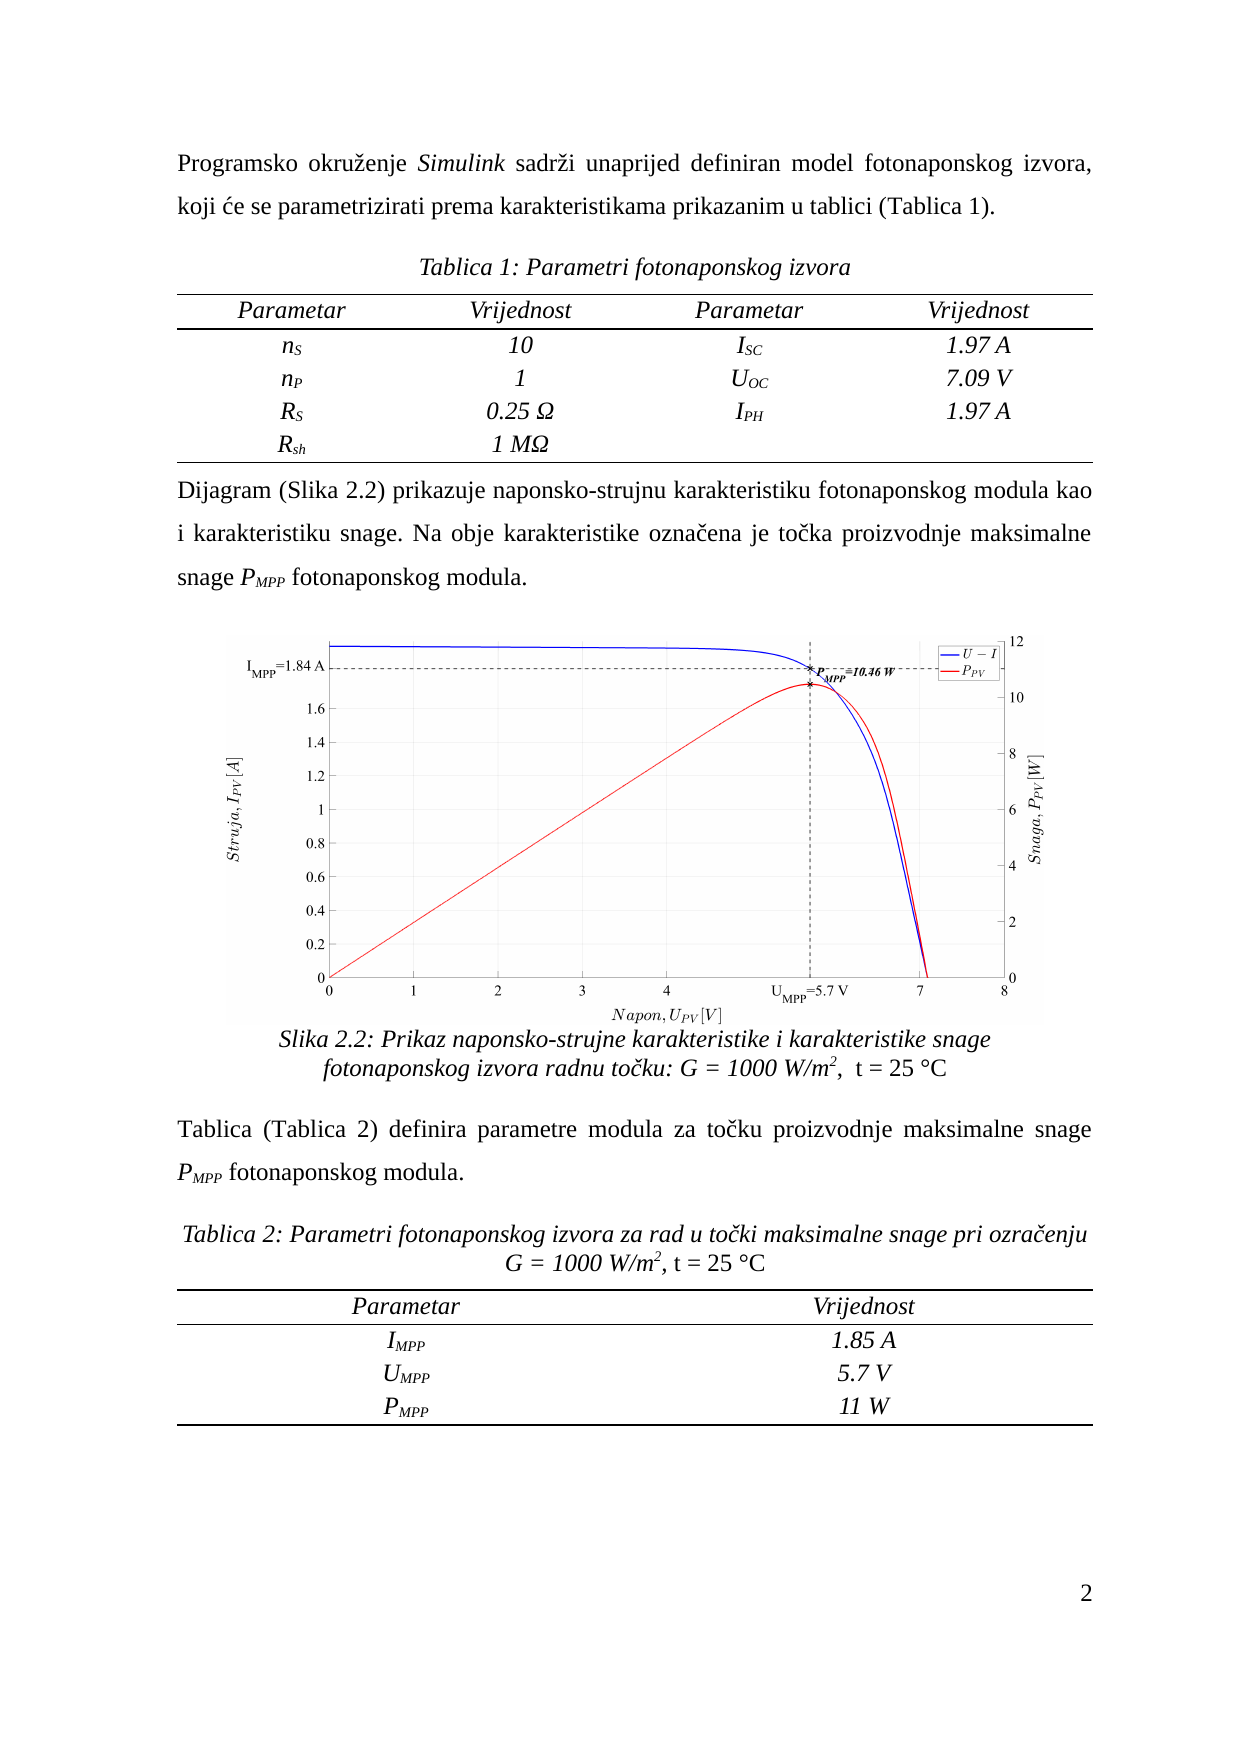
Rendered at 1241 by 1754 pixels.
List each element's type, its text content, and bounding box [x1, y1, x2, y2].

table_cell 1.97 A [864, 330, 1093, 363]
text Tablica 1: Parametri fotonaponskog izvora [177, 252, 1093, 281]
table_cell nS [177, 330, 406, 363]
table_header Parametar [635, 295, 864, 328]
table_cell [864, 429, 1093, 462]
table_cell 1.97 A [864, 396, 1093, 429]
table_header Vrijednost [864, 295, 1093, 328]
table_header Parametar [177, 295, 406, 328]
table_cell 11 W [635, 1391, 1093, 1424]
table_cell IMPP [177, 1325, 635, 1358]
table_cell 5.7 V [635, 1358, 1093, 1391]
table_cell IPH [635, 396, 864, 429]
table_cell 1 MΩ [406, 429, 635, 462]
table_cell 1 [406, 363, 635, 396]
table_header Parametar [177, 1291, 635, 1324]
text Dijagram (Slika 2.2) prikazuje naponsko-strujnu karakteristiku fotonaponskog modula kao i karakteristiku snage. Na obje karakteristike označena je točka proizvodnje maksimalne snage PMPP fotonaponskog modula. [177, 475, 1093, 590]
table_cell PMPP [177, 1391, 635, 1424]
text Programsko okruženje Simulink sadrži unaprijed definiran model fotonaponskog izvora, koji će se parametrizirati prema karakteristikama prikazanim u tablici (Tablica 1). [177, 148, 1093, 219]
table_cell 7.09 V [864, 363, 1093, 396]
table_cell RS [177, 396, 406, 429]
table_cell nP [177, 363, 406, 396]
table_header Vrijednost [406, 295, 635, 328]
text Tablica (Tablica 2) definira parametre modula za točku proizvodnje maksimalne snage PMPP fotonaponskog modula. [177, 1114, 1093, 1186]
text Slika 2.2: Prikaz naponsko-strujne karakteristike i karakteristike snage fotonaponskog izvora radnu točku: G = 1000 W/m2, t = 25 °C [226, 1025, 1044, 1082]
table_cell UOC [635, 363, 864, 396]
table_cell Rsh [177, 429, 406, 462]
table_cell 1.85 A [635, 1325, 1093, 1358]
text Tablica 2: Parametri fotonaponskog izvora za rad u točki maksimalne snage pri ozračenju G = 1000 W/m2, t = 25 °C [177, 1219, 1093, 1277]
table_cell [635, 429, 864, 462]
table_cell UMPP [177, 1358, 635, 1391]
table_cell 0.25 Ω [406, 396, 635, 429]
table_cell ISC [635, 330, 864, 363]
picture [225, 635, 1044, 1025]
table_header Vrijednost [635, 1291, 1093, 1324]
table_cell 10 [406, 330, 635, 363]
